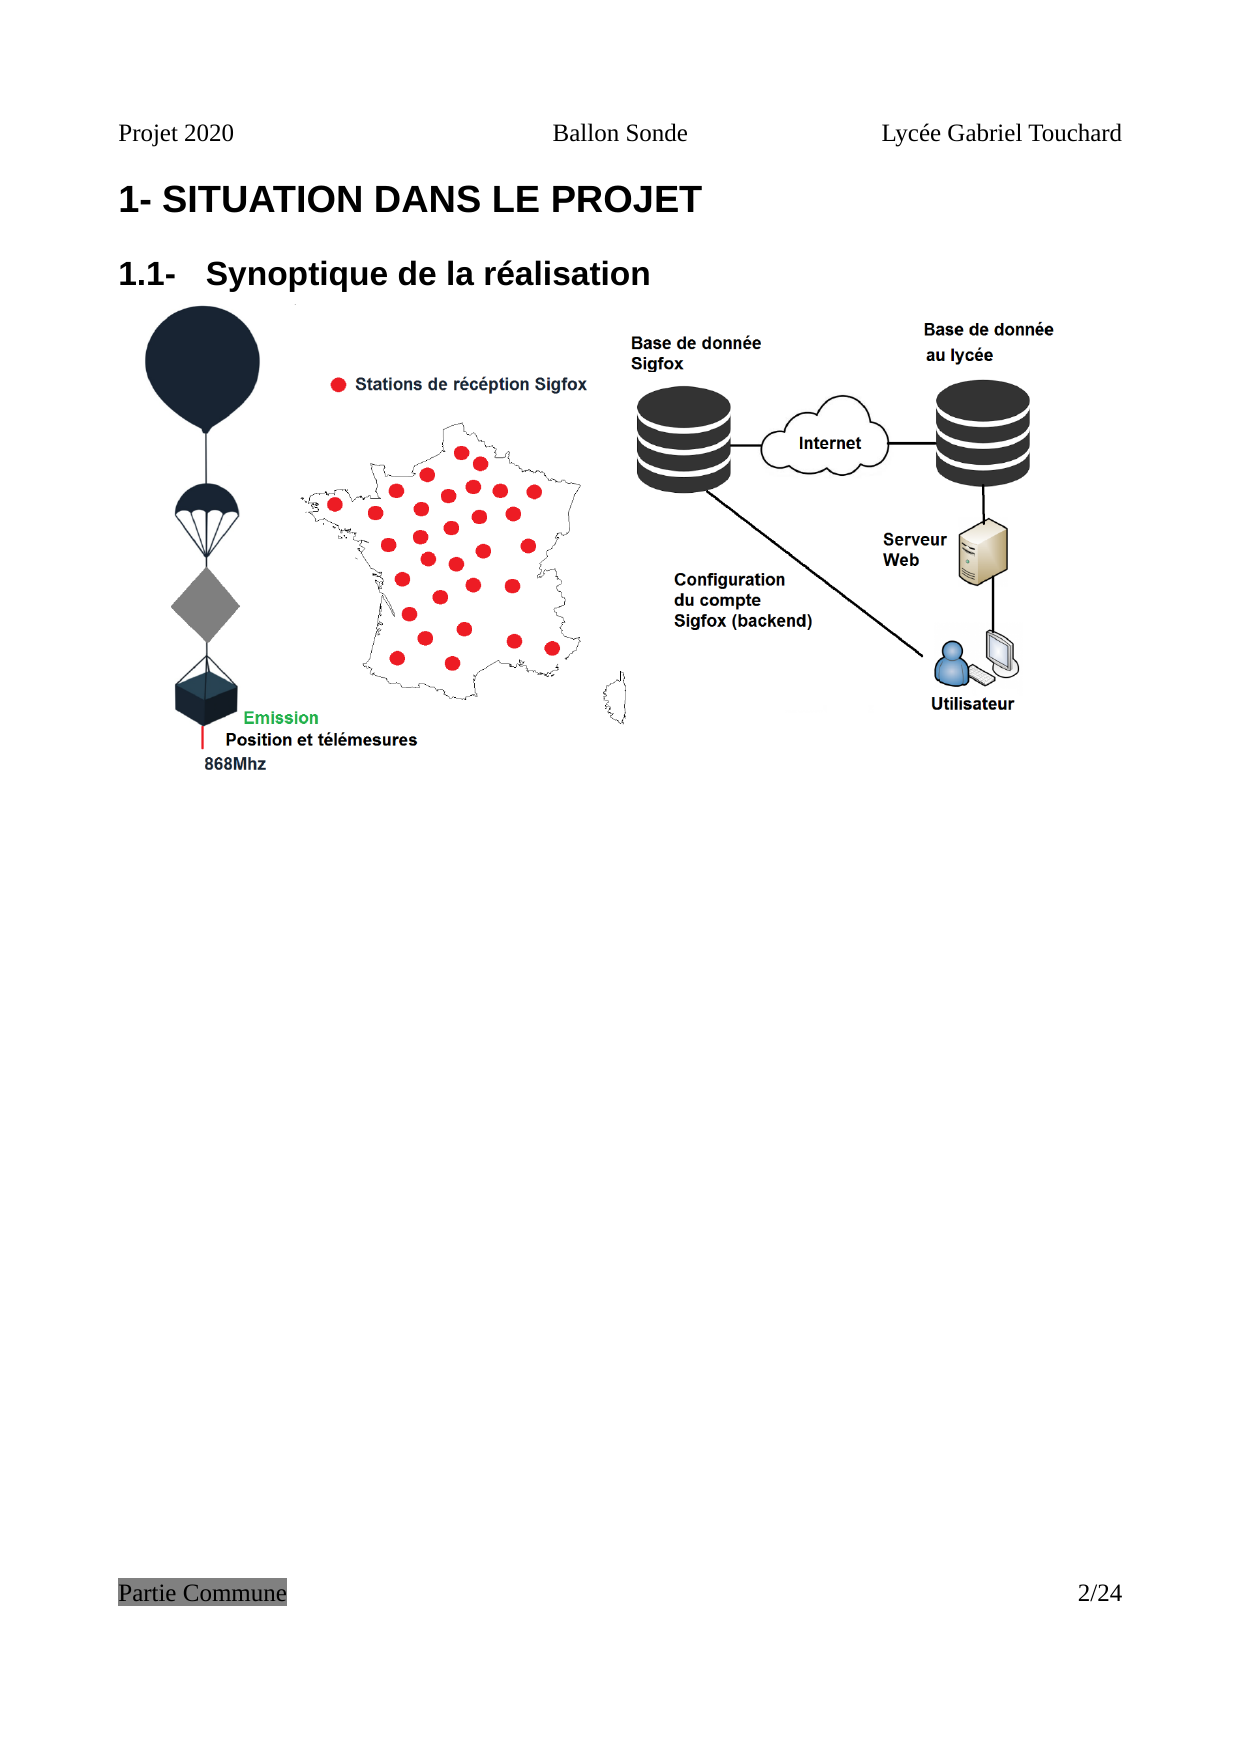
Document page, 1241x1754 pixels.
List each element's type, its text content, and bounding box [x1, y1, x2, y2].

subtitle SITUATION DANS LE PROJET [118, 176, 1122, 220]
subtitle Synoptique de la réalisation [118, 253, 1122, 292]
picture [118, 304, 1062, 778]
